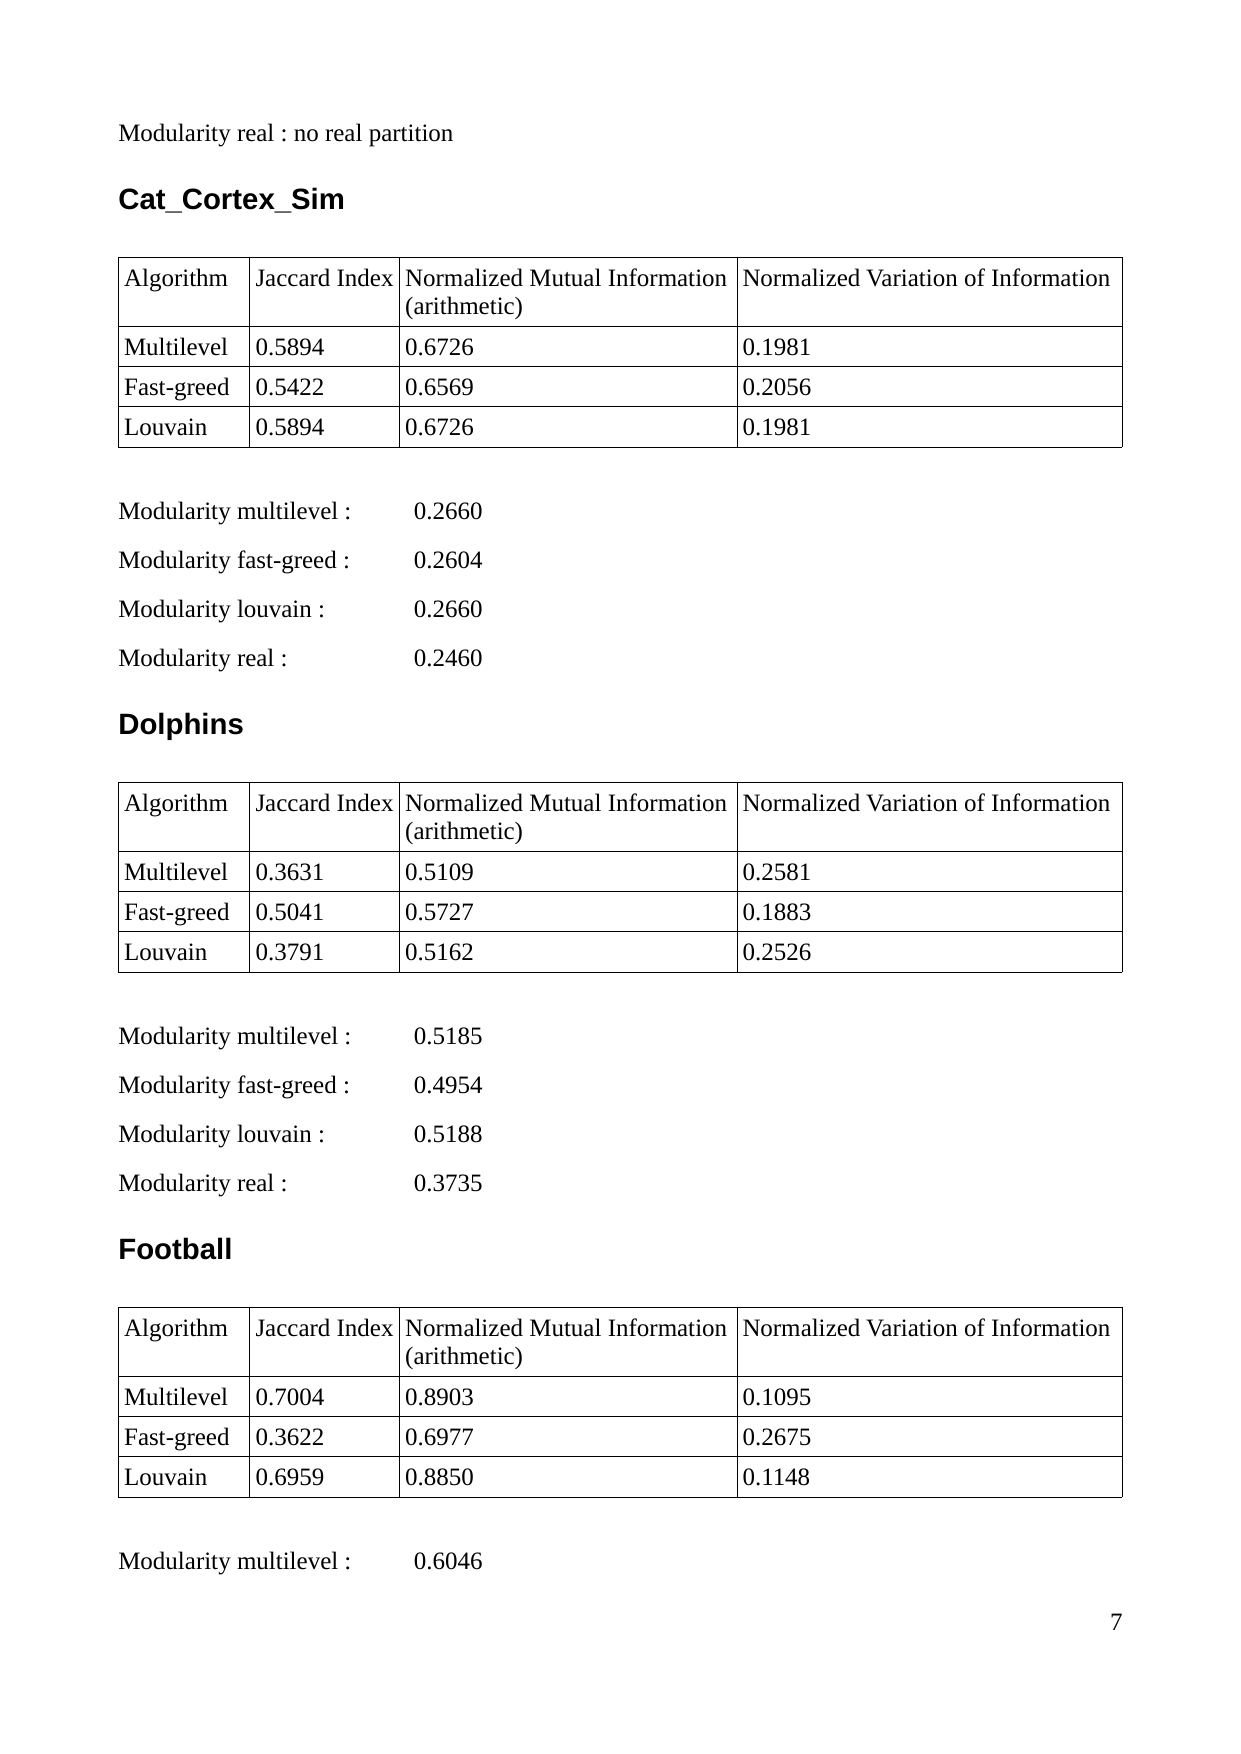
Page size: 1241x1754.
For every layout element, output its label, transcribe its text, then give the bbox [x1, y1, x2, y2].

table_cell Multilevel [119, 1377, 249, 1416]
table_cell 0.7004 [250, 1377, 399, 1416]
table_cell 0.6569 [400, 367, 737, 406]
table_header Normalized Variation of Information [738, 1308, 1122, 1376]
table_cell 0.1095 [738, 1377, 1122, 1416]
table_cell Louvain [119, 1457, 249, 1497]
text Modularity real : 0.2460 [118, 643, 1122, 672]
table_cell 0.1981 [738, 407, 1122, 447]
table_cell 0.6959 [250, 1457, 399, 1497]
subtitle Cat_Cortex_Sim [118, 182, 1122, 216]
subtitle Football [118, 1232, 1122, 1266]
table_cell 0.8903 [400, 1377, 737, 1416]
table_cell 0.2581 [738, 852, 1122, 891]
table_header Normalized Mutual Information (arithmetic) [400, 1308, 737, 1376]
text Modularity fast-greed : 0.2604 [118, 545, 1122, 574]
table_cell 0.5894 [250, 327, 399, 366]
table_header Jaccard Index [250, 783, 399, 851]
text Modularity multilevel : 0.2660 [118, 496, 1122, 525]
table_cell 0.3791 [250, 932, 399, 972]
table_cell 0.6977 [400, 1417, 737, 1456]
table_cell 0.6726 [400, 407, 737, 447]
table_header Algorithm [119, 783, 249, 851]
table_header Normalized Variation of Information [738, 258, 1122, 326]
table_header Normalized Mutual Information (arithmetic) [400, 258, 737, 326]
table_cell 0.6726 [400, 327, 737, 366]
text Modularity multilevel : 0.6046 [118, 1546, 1122, 1575]
table_header Normalized Variation of Information [738, 783, 1122, 851]
table_cell 0.3631 [250, 852, 399, 891]
table_cell Fast-greed [119, 1417, 249, 1456]
table_cell 0.5727 [400, 892, 737, 931]
text Modularity multilevel : 0.5185 [118, 1021, 1122, 1050]
table_header Normalized Mutual Information (arithmetic) [400, 783, 737, 851]
text Modularity louvain : 0.2660 [118, 594, 1122, 623]
table_cell 0.2675 [738, 1417, 1122, 1456]
subtitle Dolphins [118, 707, 1122, 741]
table_cell Multilevel [119, 327, 249, 366]
table_cell 0.5109 [400, 852, 737, 891]
table_cell 0.5162 [400, 932, 737, 972]
text Modularity real : no real partition [118, 118, 1122, 147]
table_cell Multilevel [119, 852, 249, 891]
table_header Jaccard Index [250, 1308, 399, 1376]
table_cell 0.5894 [250, 407, 399, 447]
table_cell 0.1883 [738, 892, 1122, 931]
table_cell Louvain [119, 407, 249, 447]
table_cell 0.1148 [738, 1457, 1122, 1497]
table_cell Fast-greed [119, 892, 249, 931]
table_header Algorithm [119, 1308, 249, 1376]
table_cell 0.1981 [738, 327, 1122, 366]
table_cell 0.2526 [738, 932, 1122, 972]
table_cell 0.8850 [400, 1457, 737, 1497]
text Modularity fast-greed : 0.4954 [118, 1070, 1122, 1099]
text Modularity louvain : 0.5188 [118, 1119, 1122, 1148]
table_header Jaccard Index [250, 258, 399, 326]
table_cell Fast-greed [119, 367, 249, 406]
table_cell 0.3622 [250, 1417, 399, 1456]
table_cell 0.5422 [250, 367, 399, 406]
table_cell 0.5041 [250, 892, 399, 931]
text Modularity real : 0.3735 [118, 1168, 1122, 1197]
table_header Algorithm [119, 258, 249, 326]
table_cell 0.2056 [738, 367, 1122, 406]
table_cell Louvain [119, 932, 249, 972]
